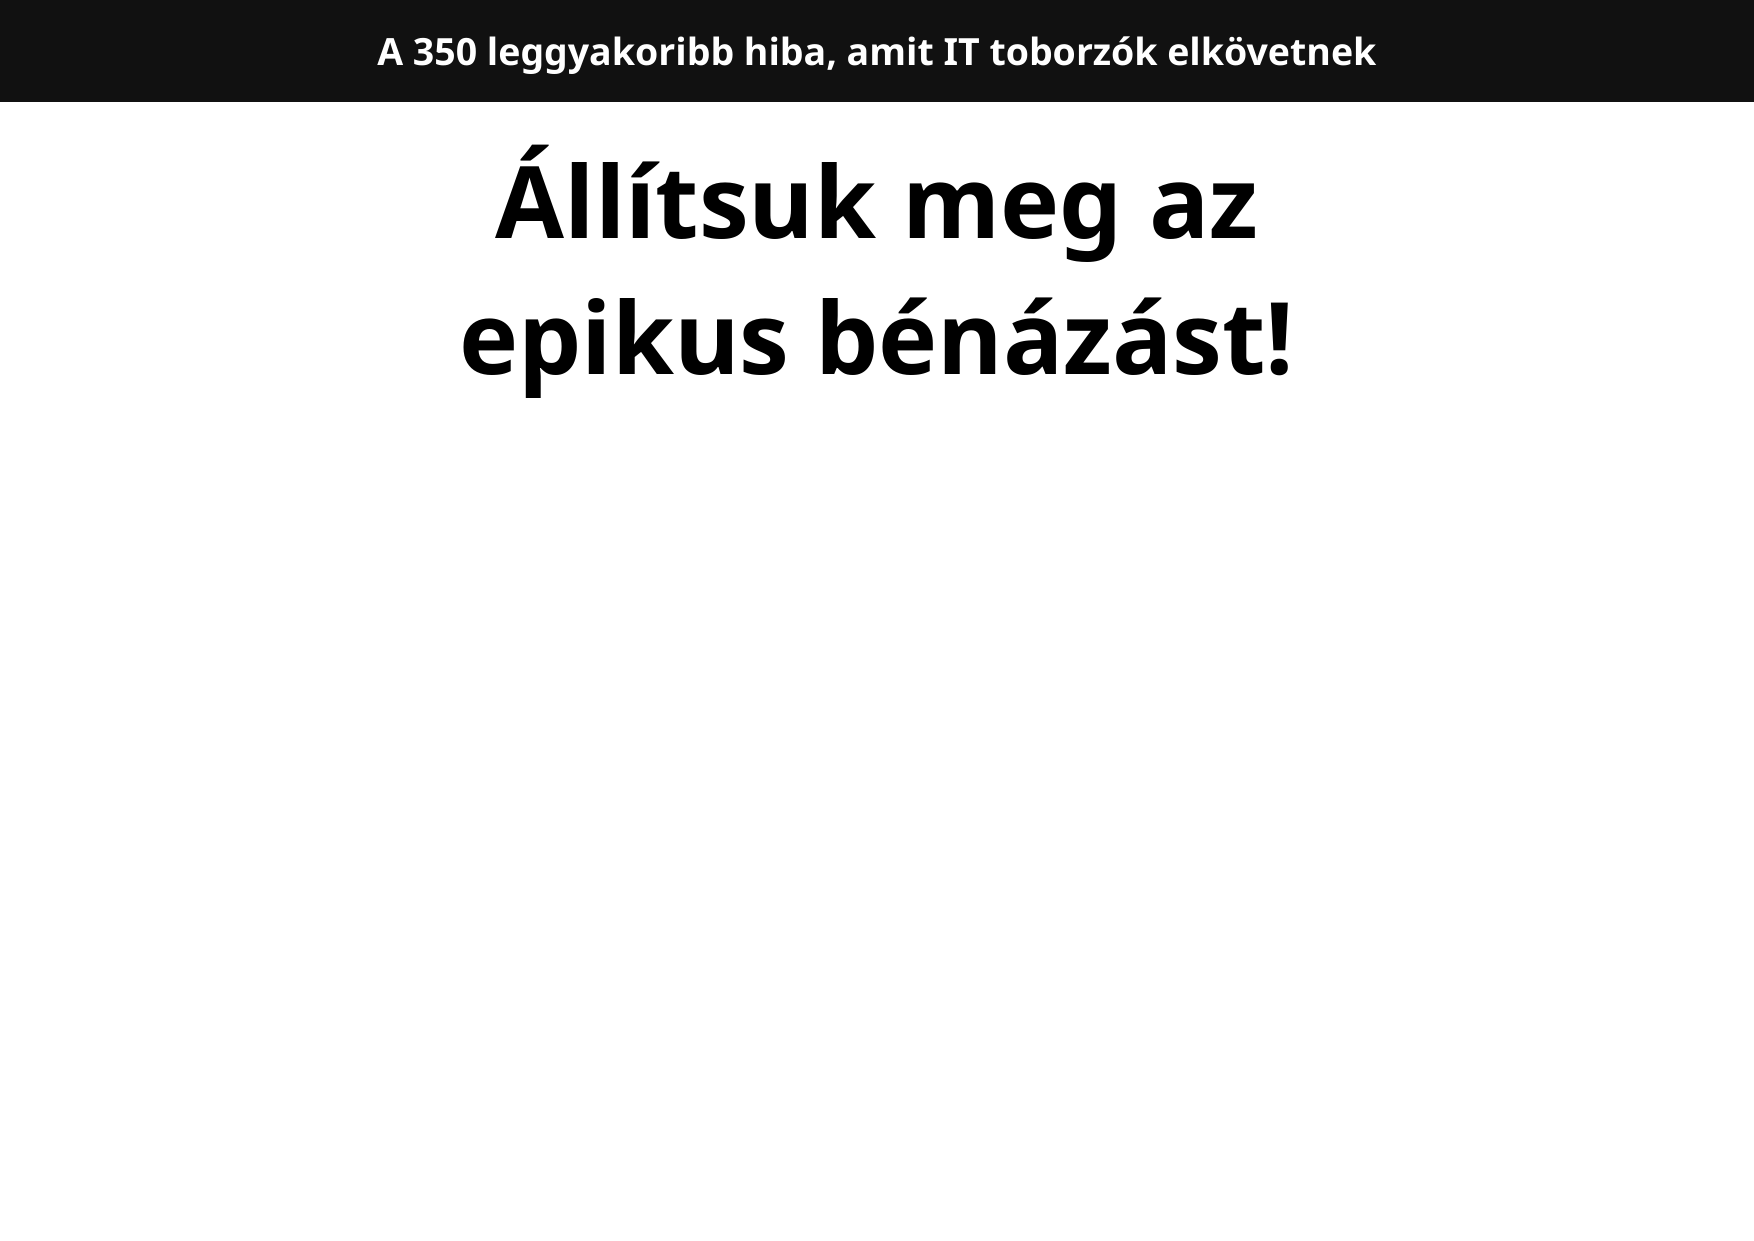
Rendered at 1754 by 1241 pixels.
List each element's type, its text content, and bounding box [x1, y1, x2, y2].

text epikus bénázást! [0, 268, 1754, 404]
text Állítsuk meg az [0, 132, 1754, 268]
